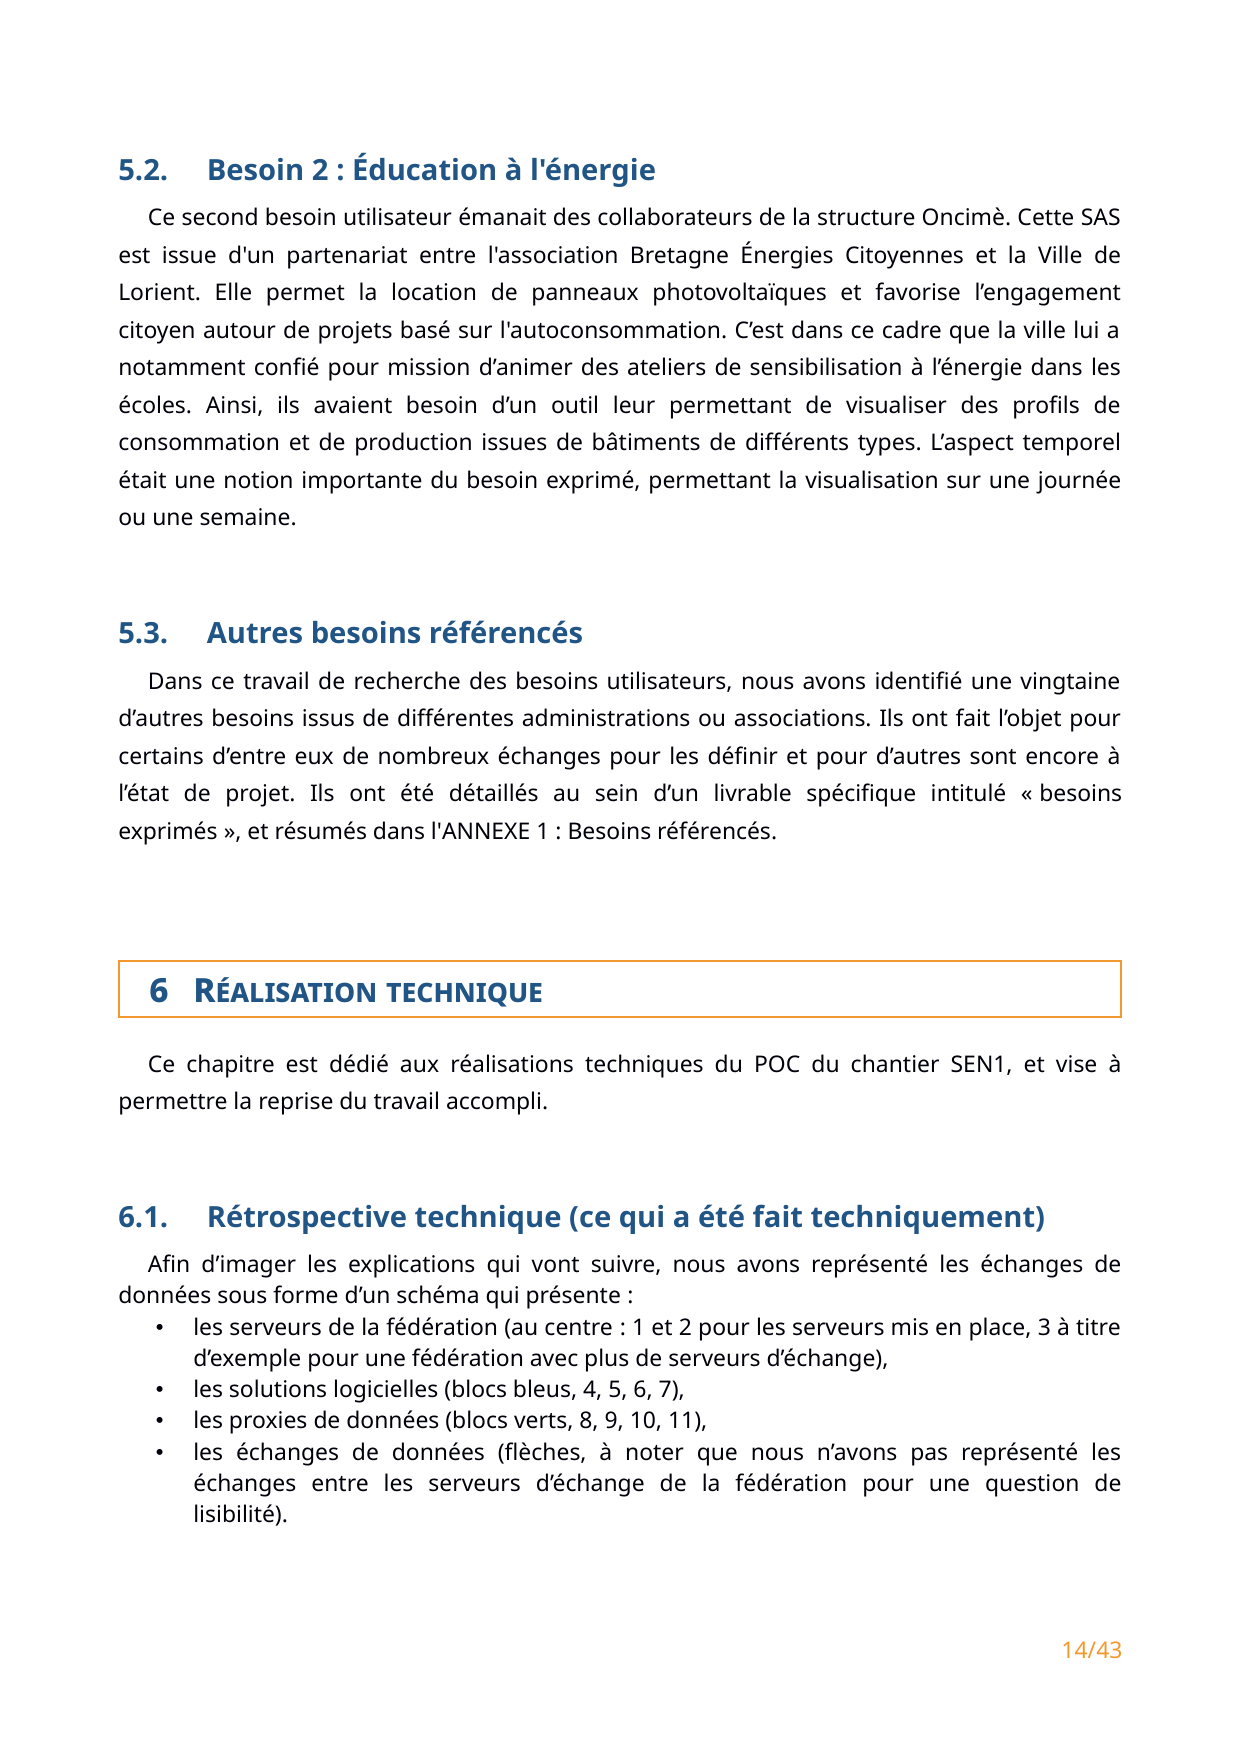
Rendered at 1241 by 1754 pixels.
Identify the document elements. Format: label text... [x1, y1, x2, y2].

text Ce second besoin utilisateur émanait des collaborateurs de la structure Oncimè. Cette SAS est issue d'un partenariat entre l'association Bretagne Énergies Citoyennes et la Ville de Lorient. Elle permet la location de panneaux photovoltaïques et favorise l’engagement citoyen autour de projets basé sur l'autoconsommation. C’est dans ce cadre que la ville lui a notamment confié pour mission d’animer des ateliers de sensibilisation à l’énergie dans les écoles. Ainsi, ils avaient besoin d’un outil leur permettant de visualiser des profils de consommation et de production issues de bâtiments de différents types. L’aspect temporel était une notion importante du besoin exprimé, permettant la visualisation sur une journée ou une semaine. [118, 201, 1122, 533]
subtitle Autres besoins référencés [118, 612, 1122, 652]
list les serveurs de la fédération (au centre : 1 et 2 pour les serveurs mis en place, 3 à titre d’exemple pour une fédération avec plus de serveurs d’échange), [156, 1311, 1122, 1373]
list les échanges de données (flèches, à noter que nous n’avons pas représenté les échanges entre les serveurs d’échange de la fédération pour une question de lisibilité). [156, 1436, 1122, 1529]
subtitle Rétrospective technique (ce qui a été fait techniquement) [118, 1196, 1122, 1236]
text Ce chapitre est dédié aux réalisations techniques du POC du chantier SEN1, et vise à permettre la reprise du travail accompli. [118, 1047, 1122, 1116]
subtitle Réalisation technique [120, 962, 1120, 1016]
list les solutions logicielles (blocs bleus, 4, 5, 6, 7), [156, 1373, 1122, 1404]
subtitle Besoin 2 : Éducation à l'énergie [118, 149, 1122, 189]
text Dans ce travail de recherche des besoins utilisateurs, nous avons identifié une vingtaine d’autres besoins issus de différentes administrations ou associations. Ils ont fait l’objet pour certains d’entre eux de nombreux échanges pour les définir et pour d’autres sont encore à l’état de projet. Ils ont été détaillés au sein d’un livrable spécifique intitulé « besoins exprimés », et résumés dans l'ANNEXE 1 : Besoins référencés. [118, 664, 1122, 846]
list Afin d’imager les explications qui vont suivre, nous avons représenté les échanges de données sous forme d’un schéma qui présente : [118, 1248, 1122, 1311]
list les proxies de données (blocs verts, 8, 9, 10, 11), [156, 1404, 1122, 1436]
